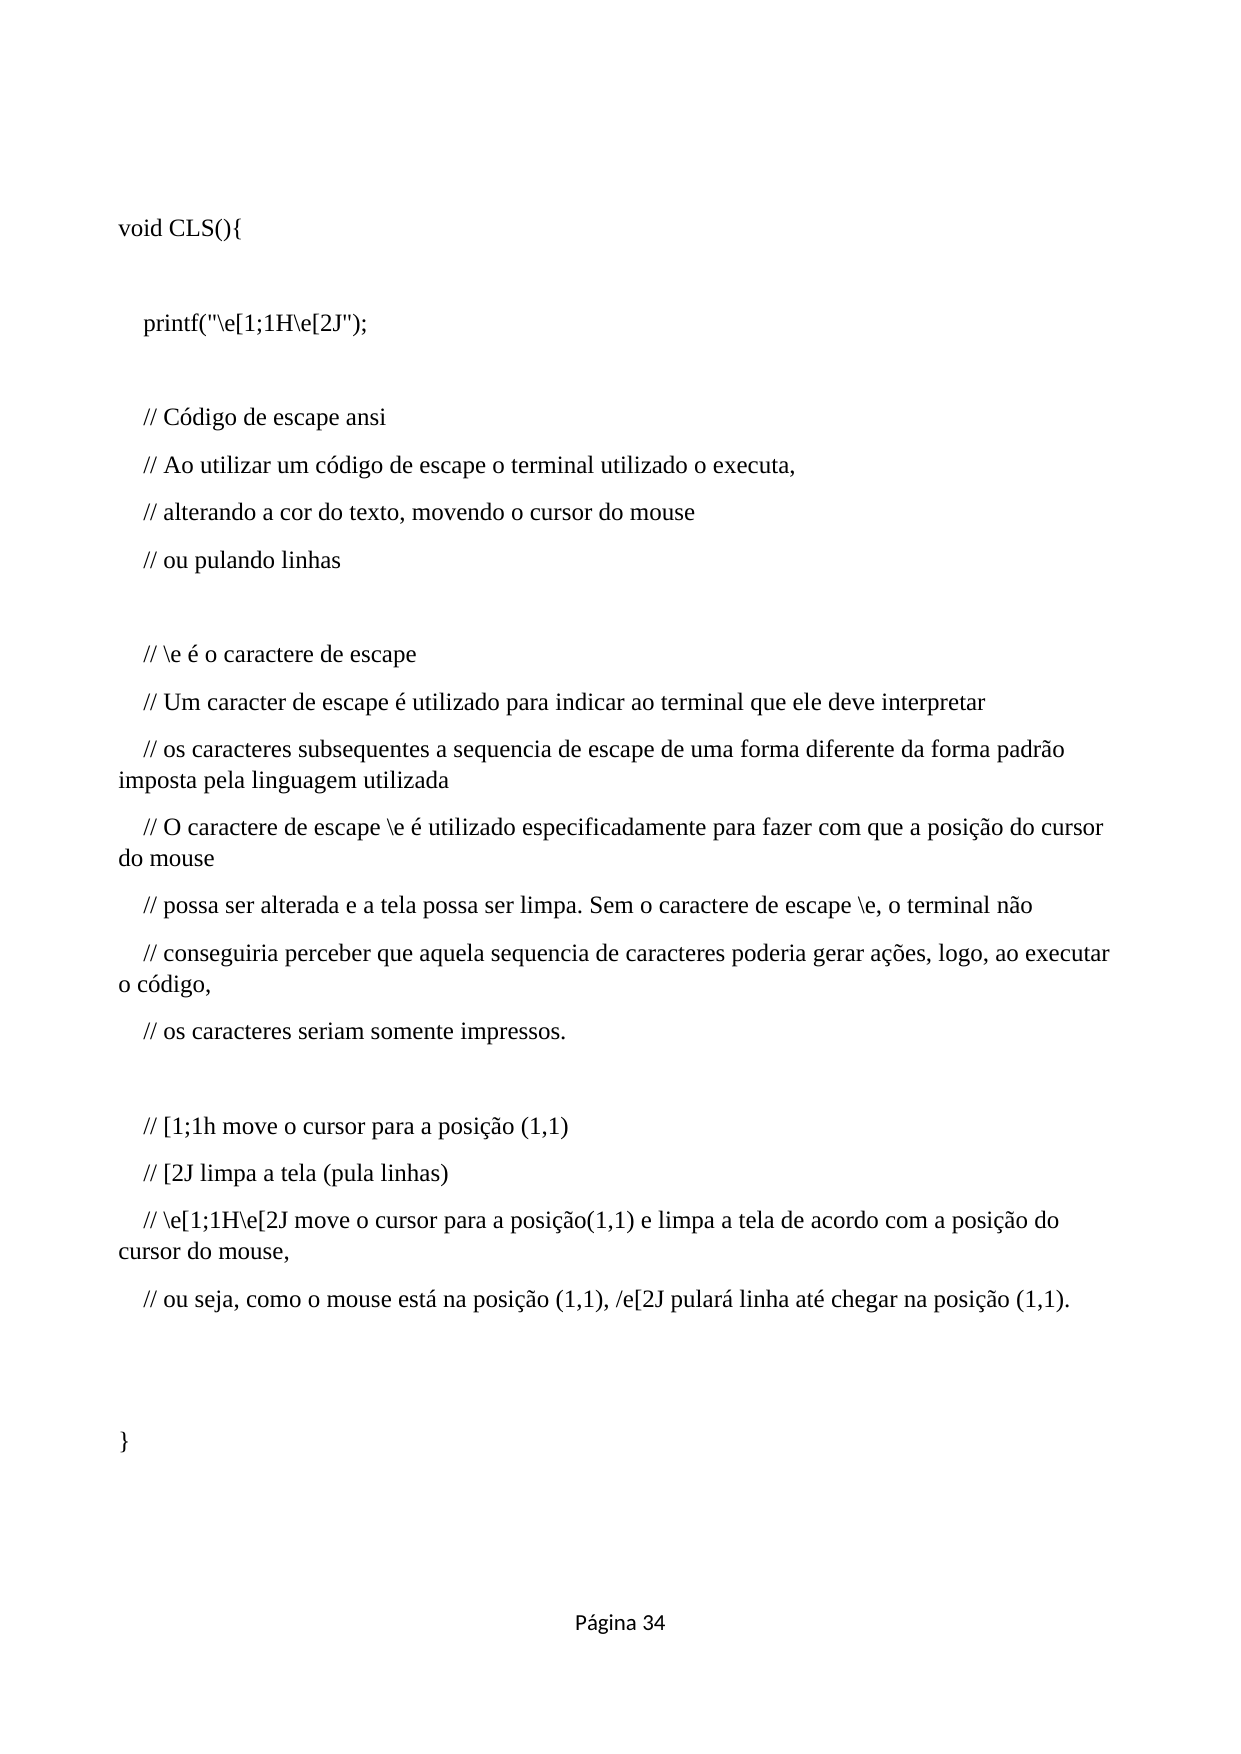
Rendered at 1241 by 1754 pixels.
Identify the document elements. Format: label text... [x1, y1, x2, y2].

text // [2J limpa a tela (pula linhas) [118, 1158, 1122, 1187]
text void CLS(){ [118, 213, 1122, 242]
text // Ao utilizar um código de escape o terminal utilizado o executa, [118, 450, 1122, 479]
text // \e[1;1H\e[2J move o cursor para a posição(1,1) e limpa a tela de acordo com a posição do cursor do mouse, [118, 1206, 1122, 1265]
text // O caractere de escape \e é utilizado especificadamente para fazer com que a posição do cursor do mouse [118, 812, 1122, 872]
text // os caracteres seriam somente impressos. [118, 1016, 1122, 1045]
text } [118, 1426, 1122, 1455]
text // Código de escape ansi [118, 402, 1122, 431]
text // possa ser alterada e a tela possa ser limpa. Sem o caractere de escape \e, o terminal não [118, 891, 1122, 919]
text // conseguiria perceber que aquela sequencia de caracteres poderia gerar ações, logo, ao executar o código, [118, 938, 1122, 997]
text // alterando a cor do texto, movendo o cursor do mouse [118, 497, 1122, 526]
text // [1;1h move o cursor para a posição (1,1) [118, 1111, 1122, 1139]
text // ou pulando linhas [118, 545, 1122, 573]
text // ou seja, como o mouse está na posição (1,1), /e[2J pulará linha até chegar na posição (1,1). [118, 1284, 1122, 1312]
text // Um caracter de escape é utilizado para indicar ao terminal que ele deve interpretar [118, 687, 1122, 716]
text // \e é o caractere de escape [118, 639, 1122, 668]
text // os caracteres subsequentes a sequencia de escape de uma forma diferente da forma padrão imposta pela linguagem utilizada [118, 734, 1122, 794]
text printf("\e[1;1H\e[2J"); [118, 308, 1122, 336]
